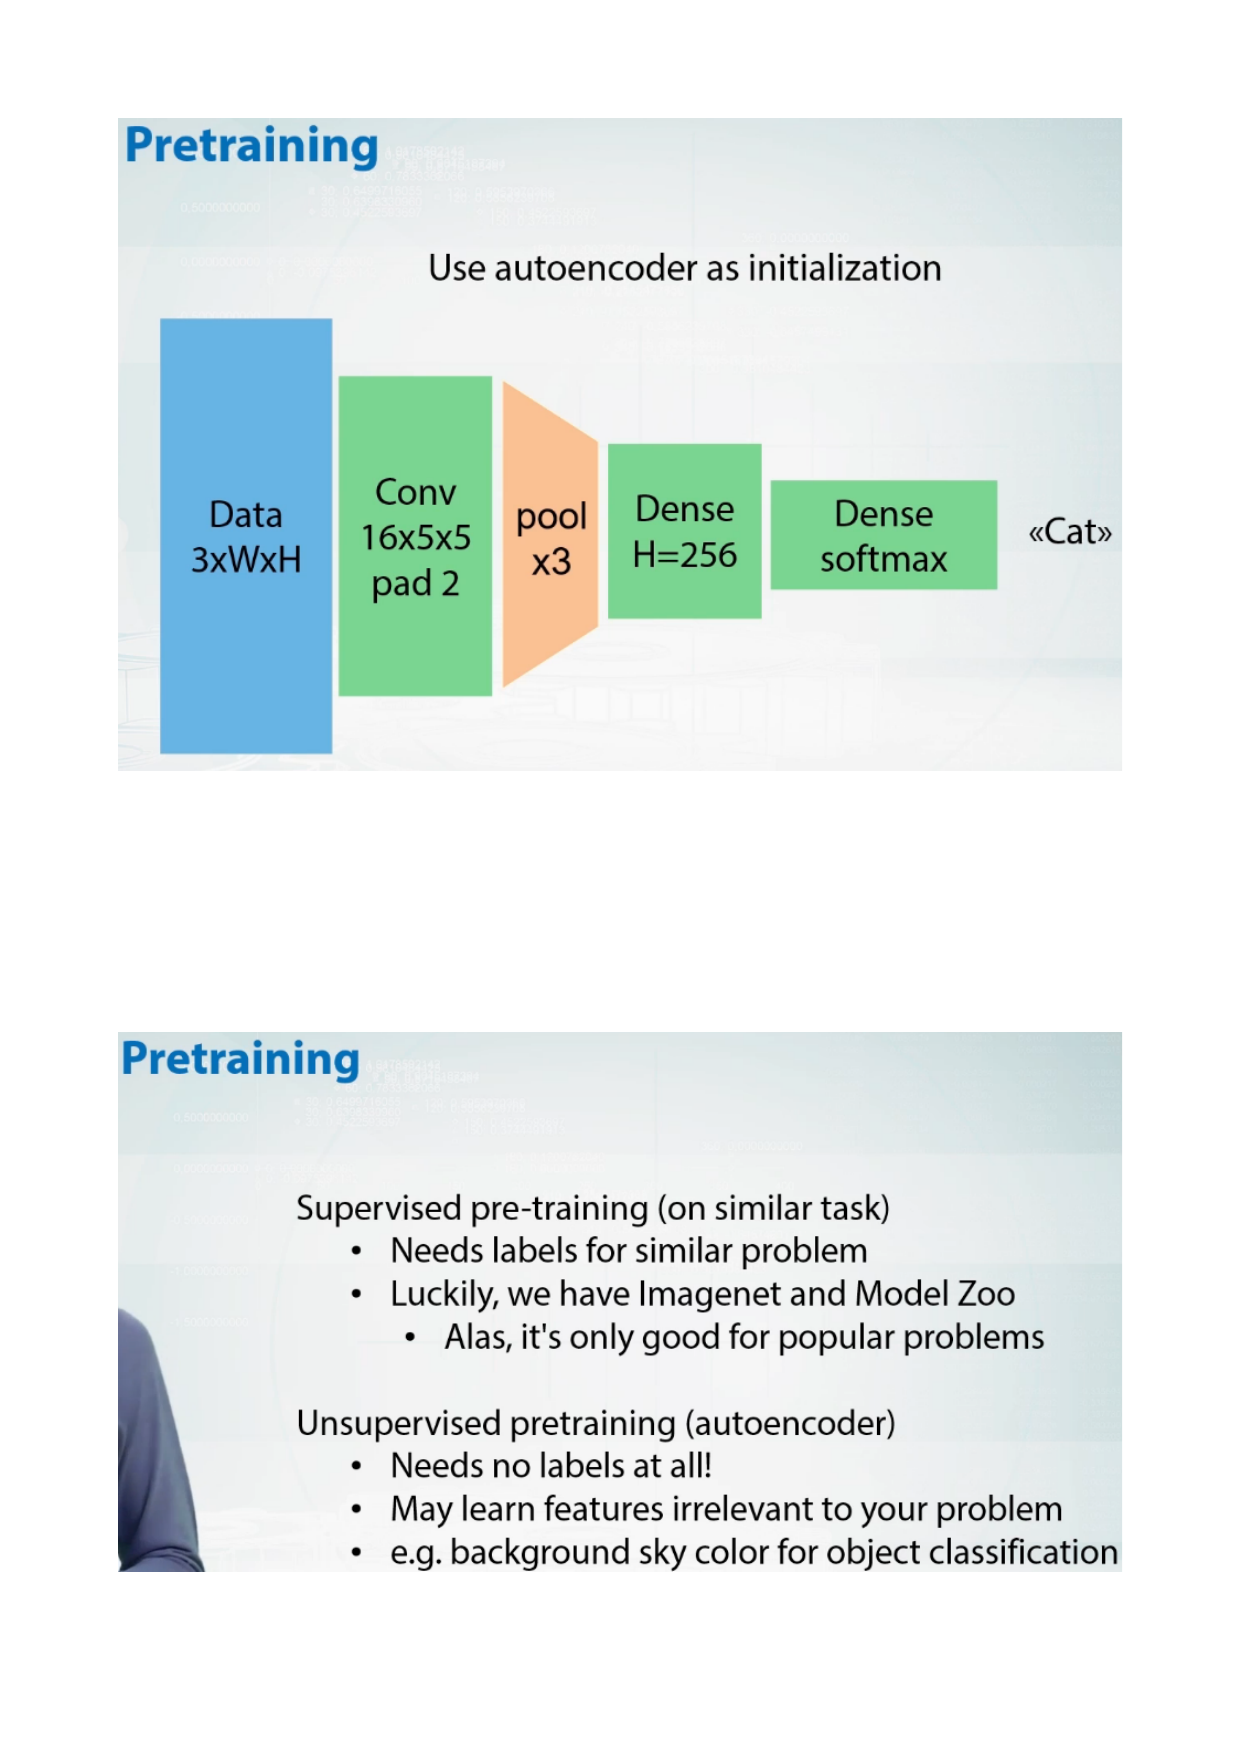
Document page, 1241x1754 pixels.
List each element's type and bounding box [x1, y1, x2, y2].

picture [118, 1032, 1123, 1572]
picture [118, 118, 1123, 771]
